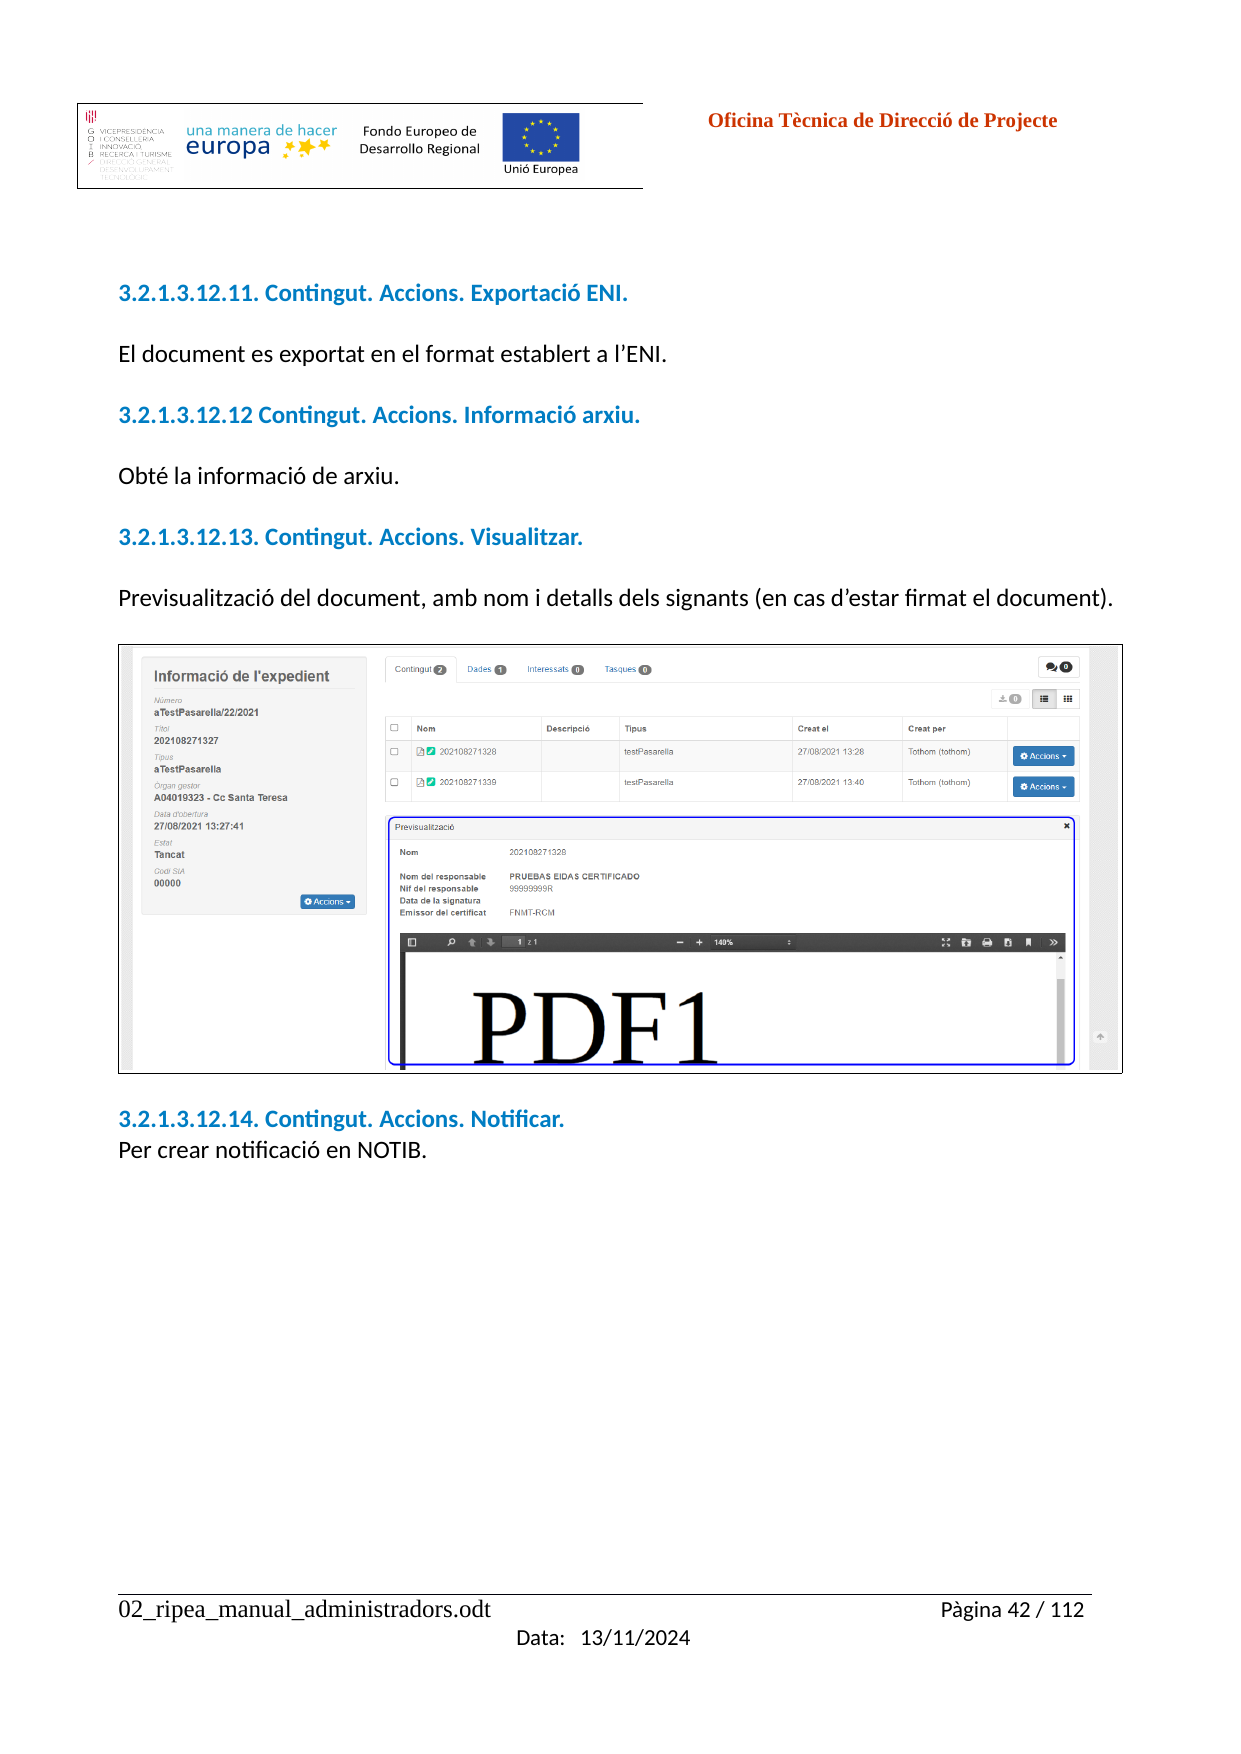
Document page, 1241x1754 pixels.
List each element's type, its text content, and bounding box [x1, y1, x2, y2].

picture [184, 108, 585, 182]
picture [121, 646, 1119, 1070]
subtitle 3.2.1.3.12.13. Contingut. Accions. Visualitzar. [118, 522, 1122, 552]
subtitle 3.2.1.3.12.12 Contingut. Accions. Informació arxiu. [118, 399, 1122, 430]
text El document es exportat en el format establert a l’ENI. [118, 338, 1122, 369]
text Obté la informació de arxiu. [118, 461, 1122, 491]
picture [82, 108, 178, 182]
text Per crear notificació en NOTIB. [118, 1134, 1122, 1164]
text Previsualització del document, amb nom i detalls dels signants (en cas d’estar firmat el document). [118, 583, 1122, 613]
subtitle 3.2.1.3.12.14. Contingut. Accions. Notificar. [118, 1103, 1122, 1134]
subtitle 3.2.1.3.12.11. Contingut. Accions. Exportació ENI. [118, 277, 1122, 308]
